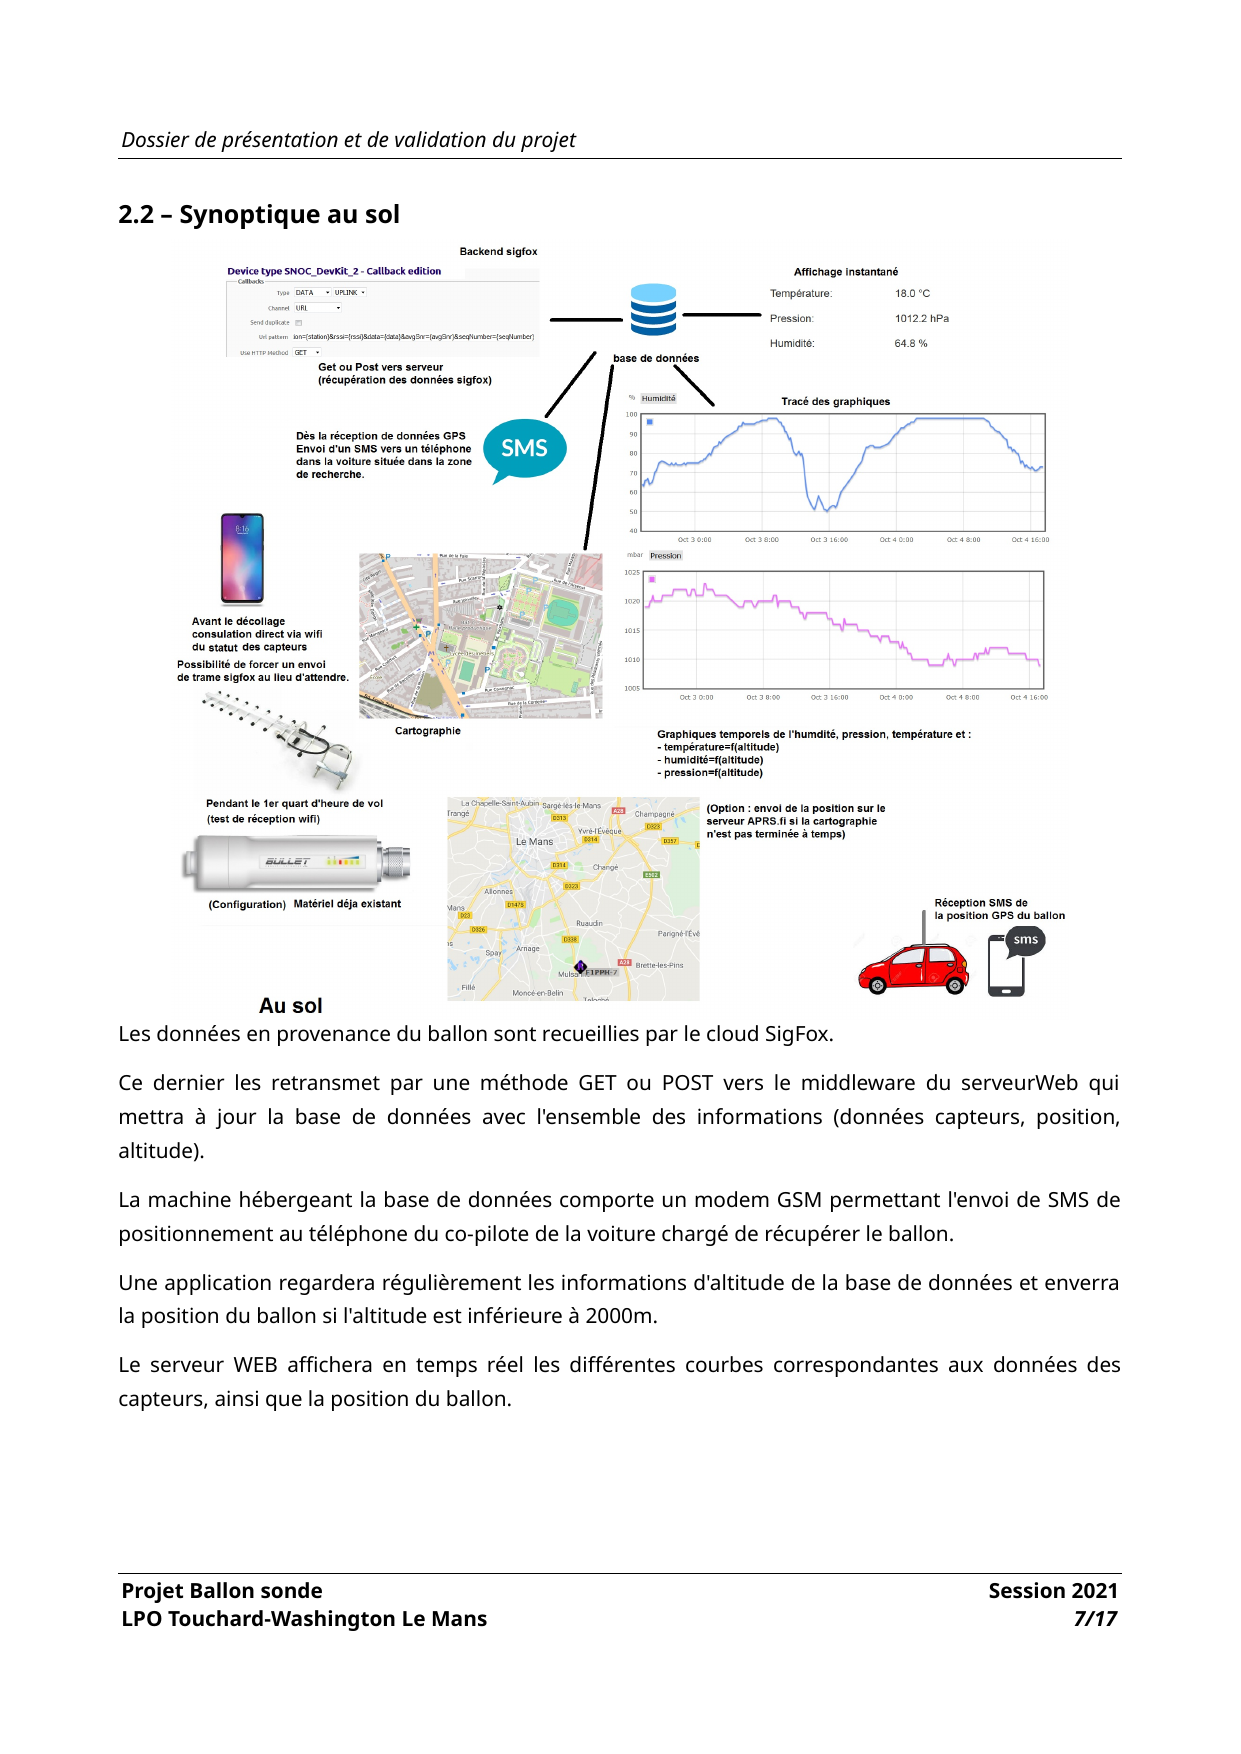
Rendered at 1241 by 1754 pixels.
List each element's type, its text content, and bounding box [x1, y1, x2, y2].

text Le serveur WEB affichera en temps réel les différentes courbes correspondantes aux données des capteurs, ainsi que la position du ballon. [118, 1350, 1122, 1413]
subtitle Synoptique au sol [118, 196, 1122, 231]
picture [171, 239, 1069, 1020]
text La machine hébergeant la base de données comporte un modem GSM permettant l'envoi de SMS de positionnement au téléphone du co-pilote de la voiture chargé de récupérer le ballon. [118, 1185, 1122, 1247]
text Les données en provenance du ballon sont recueillies par le cloud SigFox. [118, 1019, 1122, 1048]
text Une application regardera régulièrement les informations d'altitude de la base de données et enverra la position du ballon si l'altitude est inférieure à 2000m. [118, 1268, 1122, 1330]
text Ce dernier les retransmet par une méthode GET ou POST vers le middleware du serveurWeb qui mettra à jour la base de données avec l'ensemble des informations (données capteurs, position, altitude). [118, 1068, 1122, 1165]
